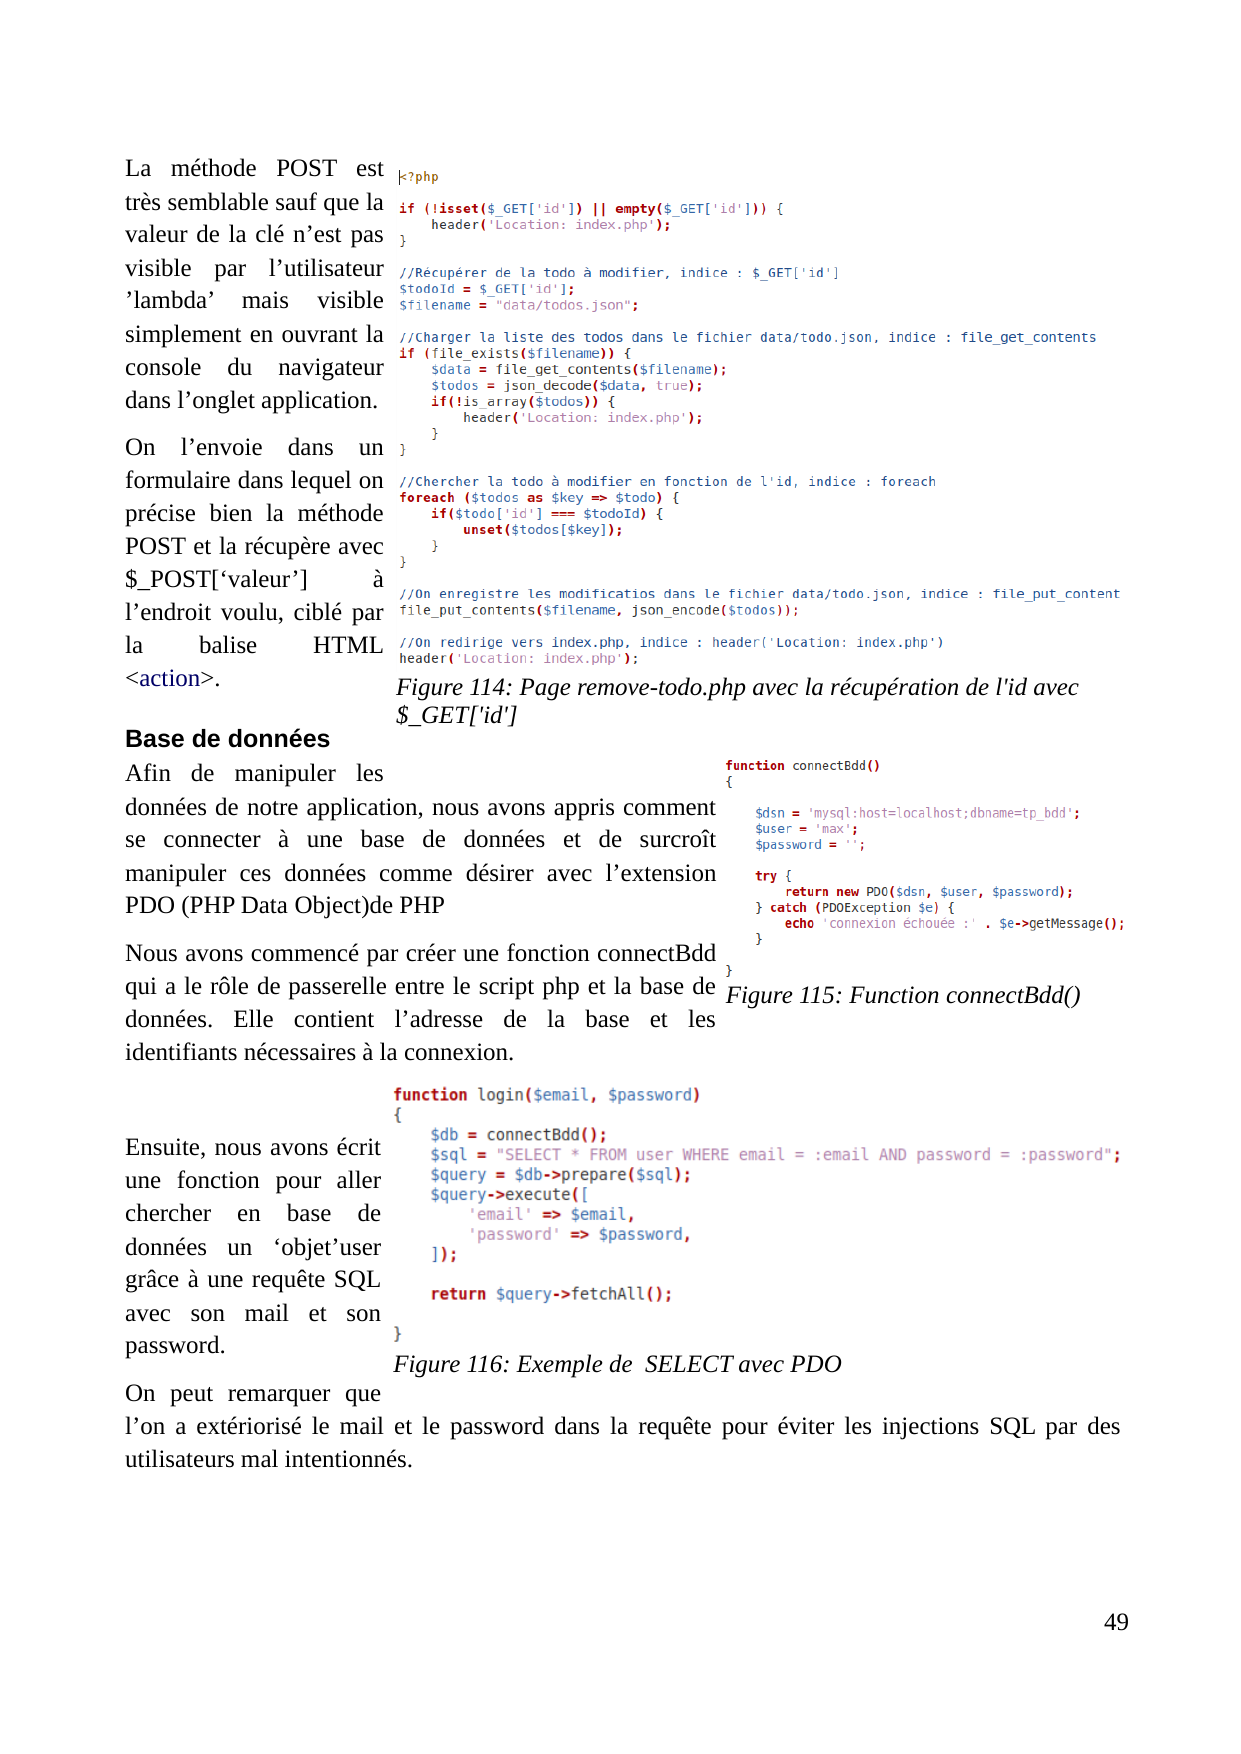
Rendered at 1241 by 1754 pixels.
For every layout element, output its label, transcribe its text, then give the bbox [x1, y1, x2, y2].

text Afin de manipuler les données de notre application, nous avons appris comment se connecter à une base de données et de surcroît manipuler ces données comme désirer avec l’extension PDO (PHP Data Object)de PHP [125, 758, 725, 919]
text Figure 114: Page remove-todo.php avec la récupération de l'id avec $_GET['id'] [396, 672, 1123, 729]
text Figure 115: Function connectBdd() [726, 981, 1123, 1009]
text Ensuite, nous avons écrit une fonction pour aller chercher en base de données un ‘objet’user grâce à une requête SQL avec son mail et son password. [125, 1132, 393, 1359]
picture [395, 170, 1123, 672]
picture [393, 1083, 1122, 1350]
text On l’envoie dans un formulaire dans lequel on précise bien la méthode POST et la récupère avec $_POST[‘valeur’] à l’endroit voulu, ciblé par la balise HTML <action>. [125, 432, 396, 692]
text [396, 729, 1123, 760]
text [393, 1071, 1121, 1083]
picture [725, 760, 1123, 981]
text Figure 116: Exemple de SELECT avec PDO [393, 1350, 1121, 1378]
text On peut remarquer que l’on a extériorisé le mail et le password dans la requête pour éviter les injections SQL par des utilisateurs mal intentionnés. [125, 1378, 1123, 1473]
text La méthode POST est très semblable sauf que la valeur de la clé n’est pas visible par l’utilisateur ’lambda’ mais visible simplement en ouvrant la console du navigateur dans l’onglet application. [125, 153, 1123, 413]
text Nous avons commencé par créer une fonction connectBdd qui a le rôle de passerelle entre le script php et la base de données. Elle contient l’adresse de la base et les identifiants nécessaires à la connexion. [125, 938, 1123, 1066]
subtitle Base de données [125, 723, 396, 752]
